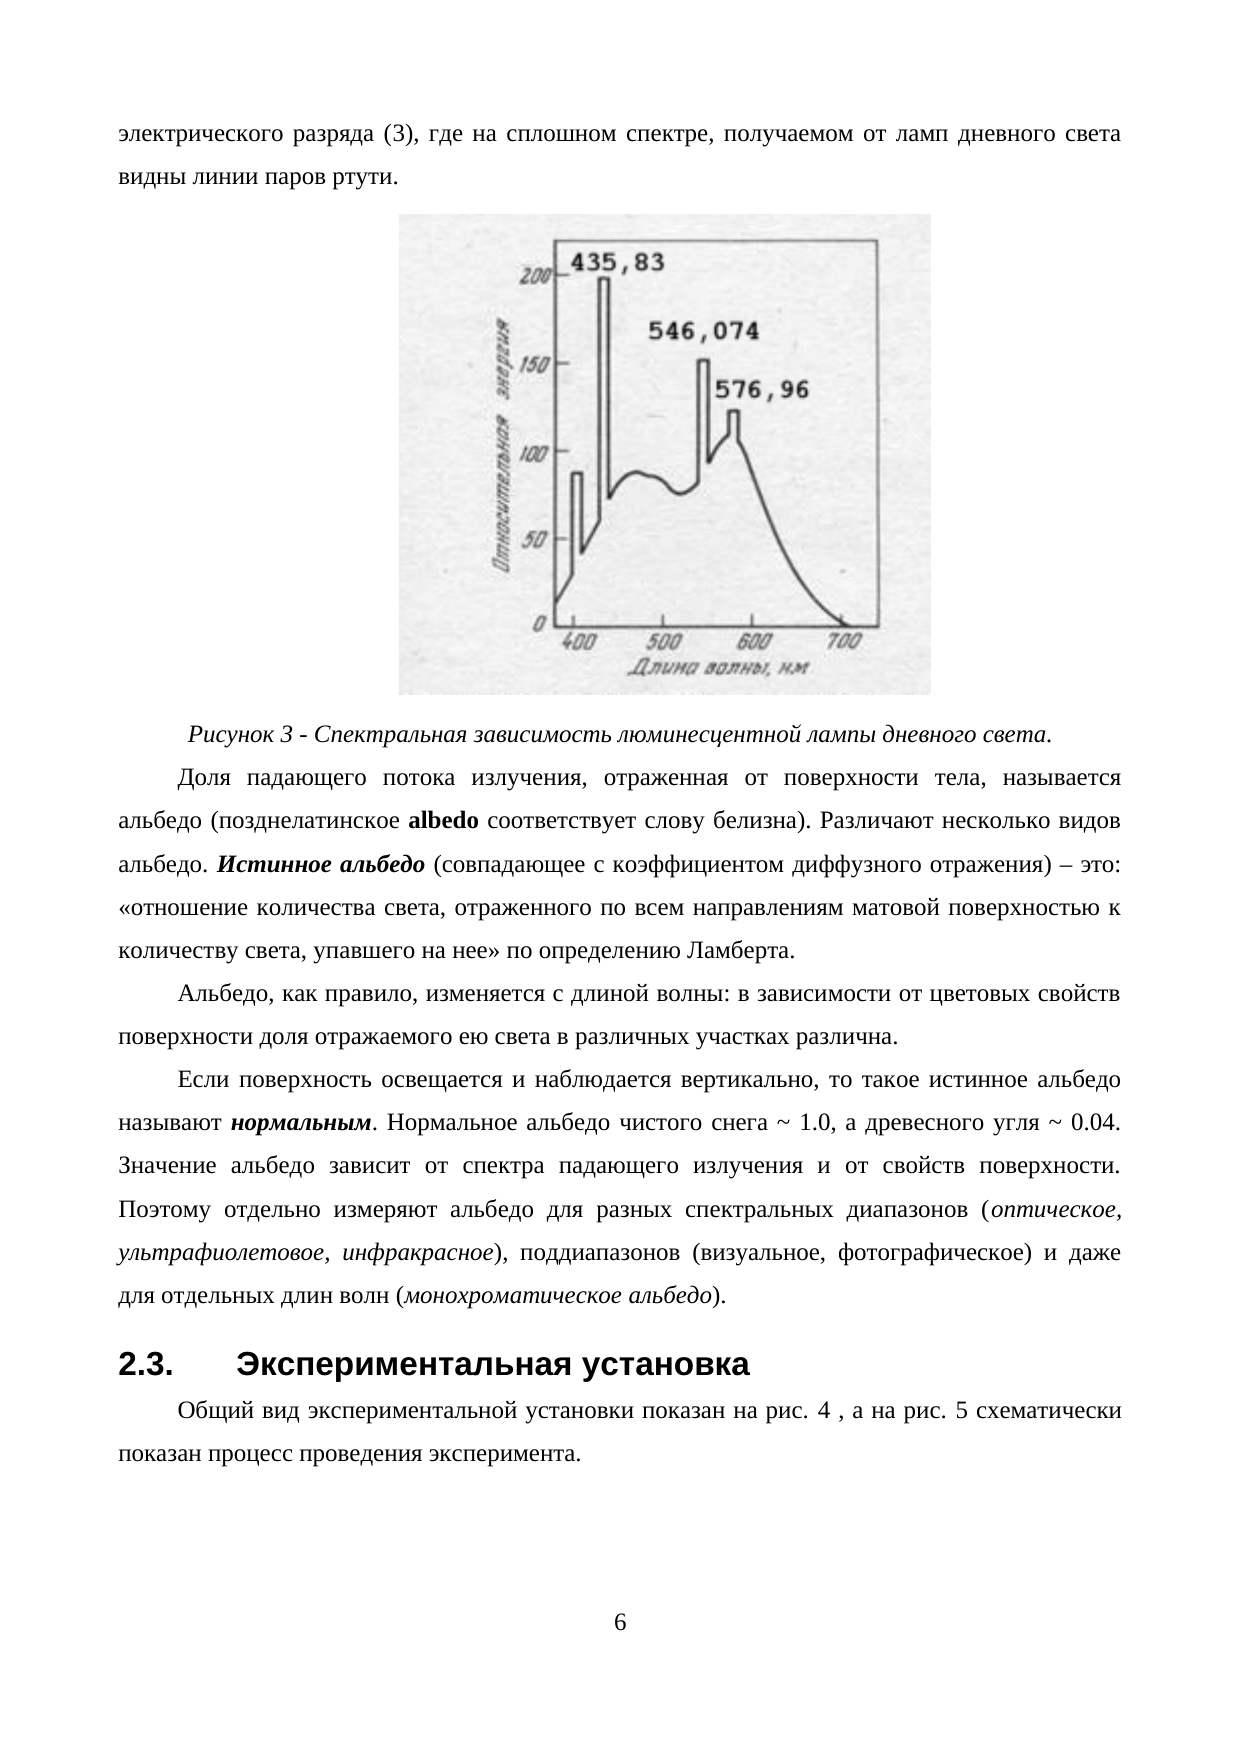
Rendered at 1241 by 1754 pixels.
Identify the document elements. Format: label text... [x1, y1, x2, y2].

text Общий вид экспериментальной установки показан на рис. 4 , а на рис. 5 схематически показан процесс проведения эксперимента. [118, 1395, 1122, 1467]
subtitle Экспериментальная установка [118, 1344, 1122, 1382]
picture [398, 214, 931, 695]
text Альбедо, как правило, изменяется с длиной волны: в зависимости от цветовых свойств поверхности доля отражаемого ею света в различных участках различна. [118, 978, 1122, 1050]
text Рисунок 3 - Спектральная зависимость люминесцентной лампы дневного света. [118, 719, 1122, 748]
text электрического разряда (3), где на сплошном спектре, получаемом от ламп дневного света видны линии паров ртути. [118, 118, 1122, 190]
text Доля падающего потока излучения, отраженная от поверхности тела, называется альбедо (позднелатинское albedo соответствует слову белизна). Различают несколько видов альбедо. Истинное альбедо (совпадающее с коэффициентом диффузного отражения) – это: «отношение количества света, отраженного по всем направлениям матовой поверхностью к количеству света, упавшего на нее» по определению Ламберта. [118, 762, 1122, 964]
text Если поверхность освещается и наблюдается вертикально, то такое истинное альбедо называют нормальным. Нормальное альбедо чистого снега ~ 1.0, а древесного угля ~ 0.04. Значение альбедо зависит от спектра падающего излучения и от свойств поверхности. Поэтому отдельно измеряют альбедо для разных спектральных диапазонов (оптическое, ультрафиолетовое, инфракрасное), поддиапазонов (визуальное, фотографическое) и даже для отдельных длин волн (монохроматическое альбедо). [118, 1064, 1122, 1309]
